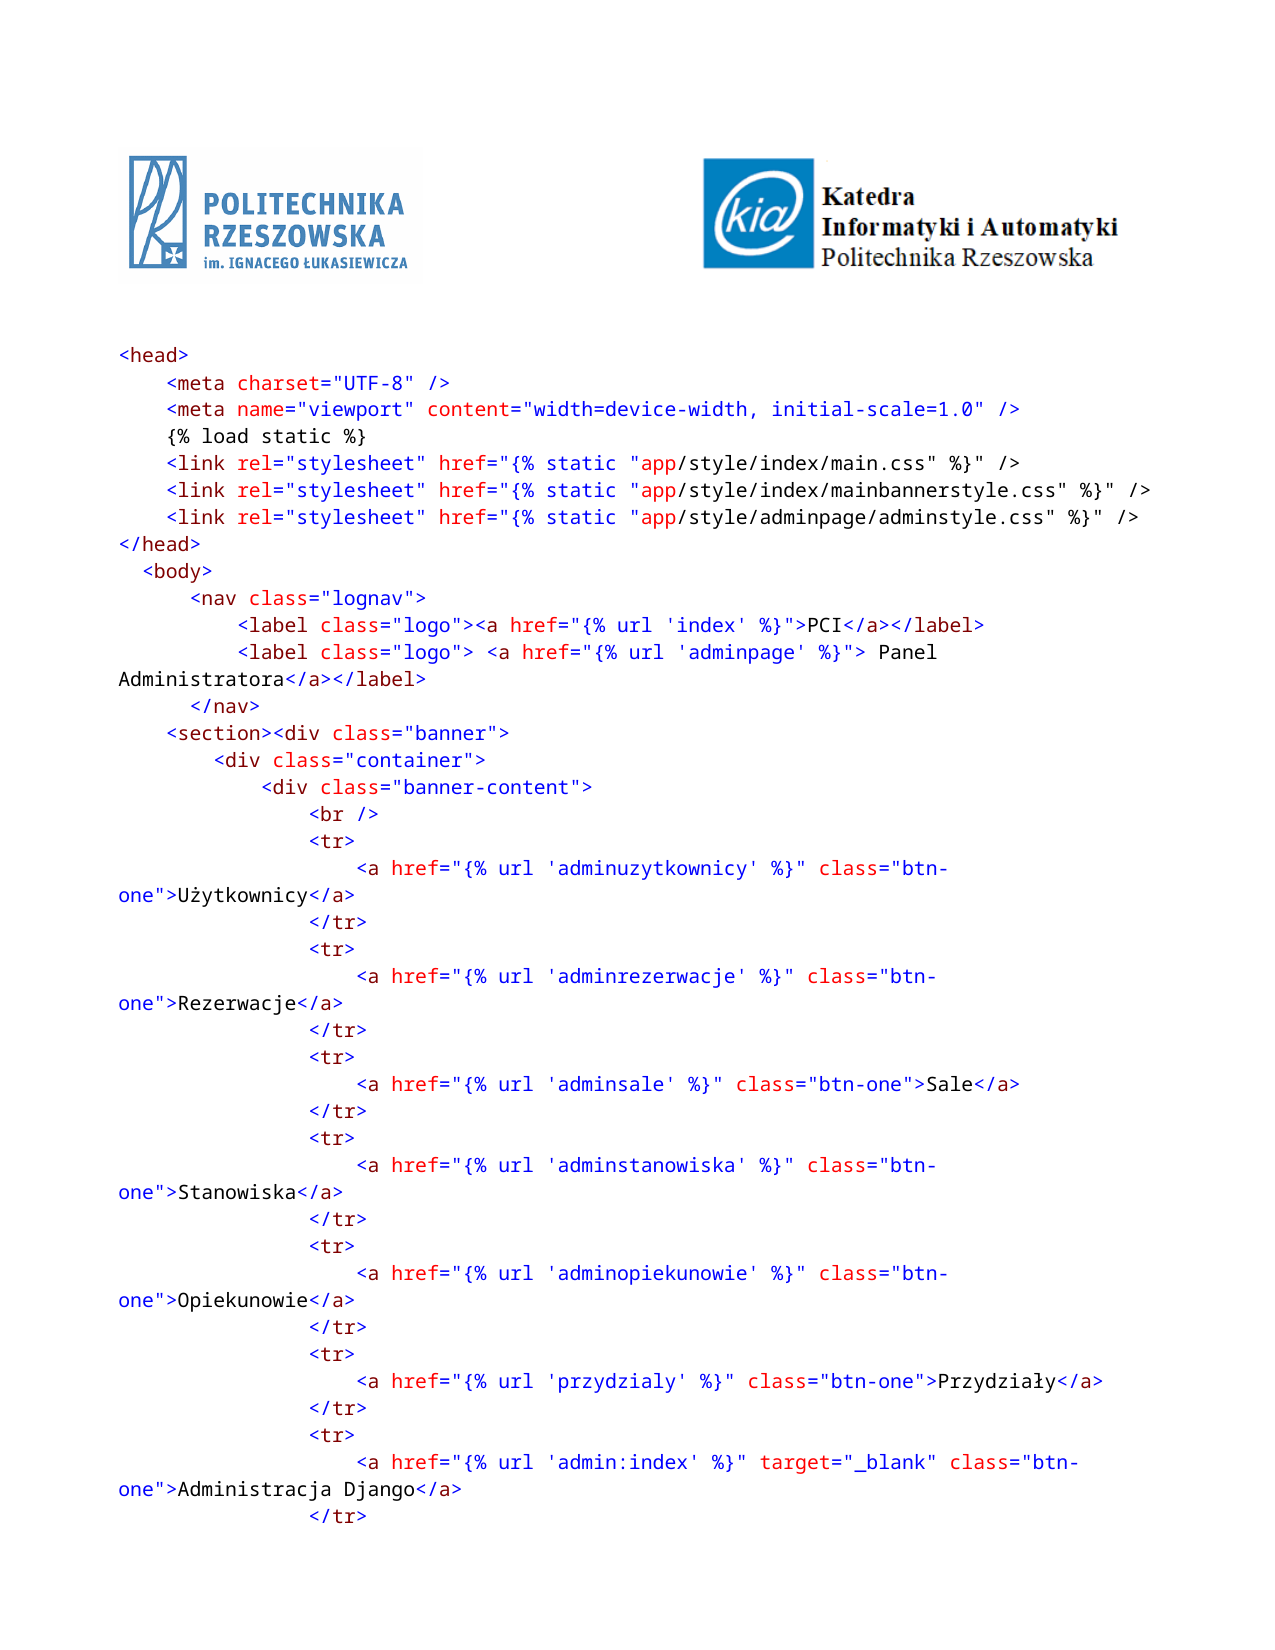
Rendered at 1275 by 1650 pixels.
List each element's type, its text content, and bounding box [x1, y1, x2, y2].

text <link rel="stylesheet" href="{% static "app/style/index/main.css" %}" /> [118, 450, 1157, 477]
text </tr> [118, 908, 1157, 935]
text <a href="{% url 'adminsale' %}" class="btn-one">Sale</a> [118, 1070, 1157, 1097]
text <label class="logo"> <a href="{% url 'adminpage' %}"> Panel Administratora</a></label> [118, 638, 1157, 692]
text </tr> [118, 1097, 1157, 1124]
text </nav> [118, 692, 1157, 719]
text <br /> [118, 800, 1157, 827]
text <tr> [118, 1340, 1157, 1367]
text <body> [118, 558, 1157, 584]
text <a href="{% url 'adminopiekunowie' %}" class="btn-one">Opiekunowie</a> [118, 1259, 1157, 1313]
text </tr> [118, 1502, 1157, 1529]
text <tr> [118, 935, 1157, 962]
text <div class="container"> [118, 746, 1157, 773]
picture [685, 143, 1147, 286]
text <a href="{% url 'admin:index' %}" target="_blank" class="btn-one">Administracja Django</a> [118, 1448, 1157, 1502]
text </head> [118, 531, 1157, 558]
text <link rel="stylesheet" href="{% static "app/style/adminpage/adminstyle.css" %}" /> [118, 504, 1157, 531]
text <tr> [118, 1421, 1157, 1448]
text </tr> [118, 1205, 1157, 1232]
text <head> [118, 342, 1157, 369]
text </tr> [118, 1016, 1157, 1043]
text <meta name="viewport" content="width=device-width, initial-scale=1.0" /> [118, 396, 1157, 423]
text <section><div class="banner"> [118, 719, 1157, 746]
text </tr> [118, 1394, 1157, 1421]
text <nav class="lognav"> [118, 584, 1157, 612]
text </tr> [118, 1313, 1157, 1340]
text <link rel="stylesheet" href="{% static "app/style/index/mainbannerstyle.css" %}" /> [118, 477, 1157, 504]
text {% load static %} [118, 423, 1157, 450]
text <div class="banner-content"> [118, 773, 1157, 800]
text <a href="{% url 'adminuzytkownicy' %}" class="btn-one">Użytkownicy</a> [118, 854, 1157, 908]
text <tr> [118, 1043, 1157, 1070]
text <a href="{% url 'adminstanowiska' %}" class="btn-one">Stanowiska</a> [118, 1151, 1157, 1205]
text <a href="{% url 'przydzialy' %}" class="btn-one">Przydziały</a> [118, 1367, 1157, 1394]
text <tr> [118, 1124, 1157, 1151]
text <meta charset="UTF-8" /> [118, 369, 1157, 396]
text <label class="logo"><a href="{% url 'index' %}">PCI</a></label> [118, 612, 1157, 638]
text <tr> [118, 827, 1157, 854]
text <a href="{% url 'adminrezerwacje' %}" class="btn-one">Rezerwacje</a> [118, 962, 1157, 1016]
picture [118, 147, 423, 284]
text <tr> [118, 1232, 1157, 1259]
